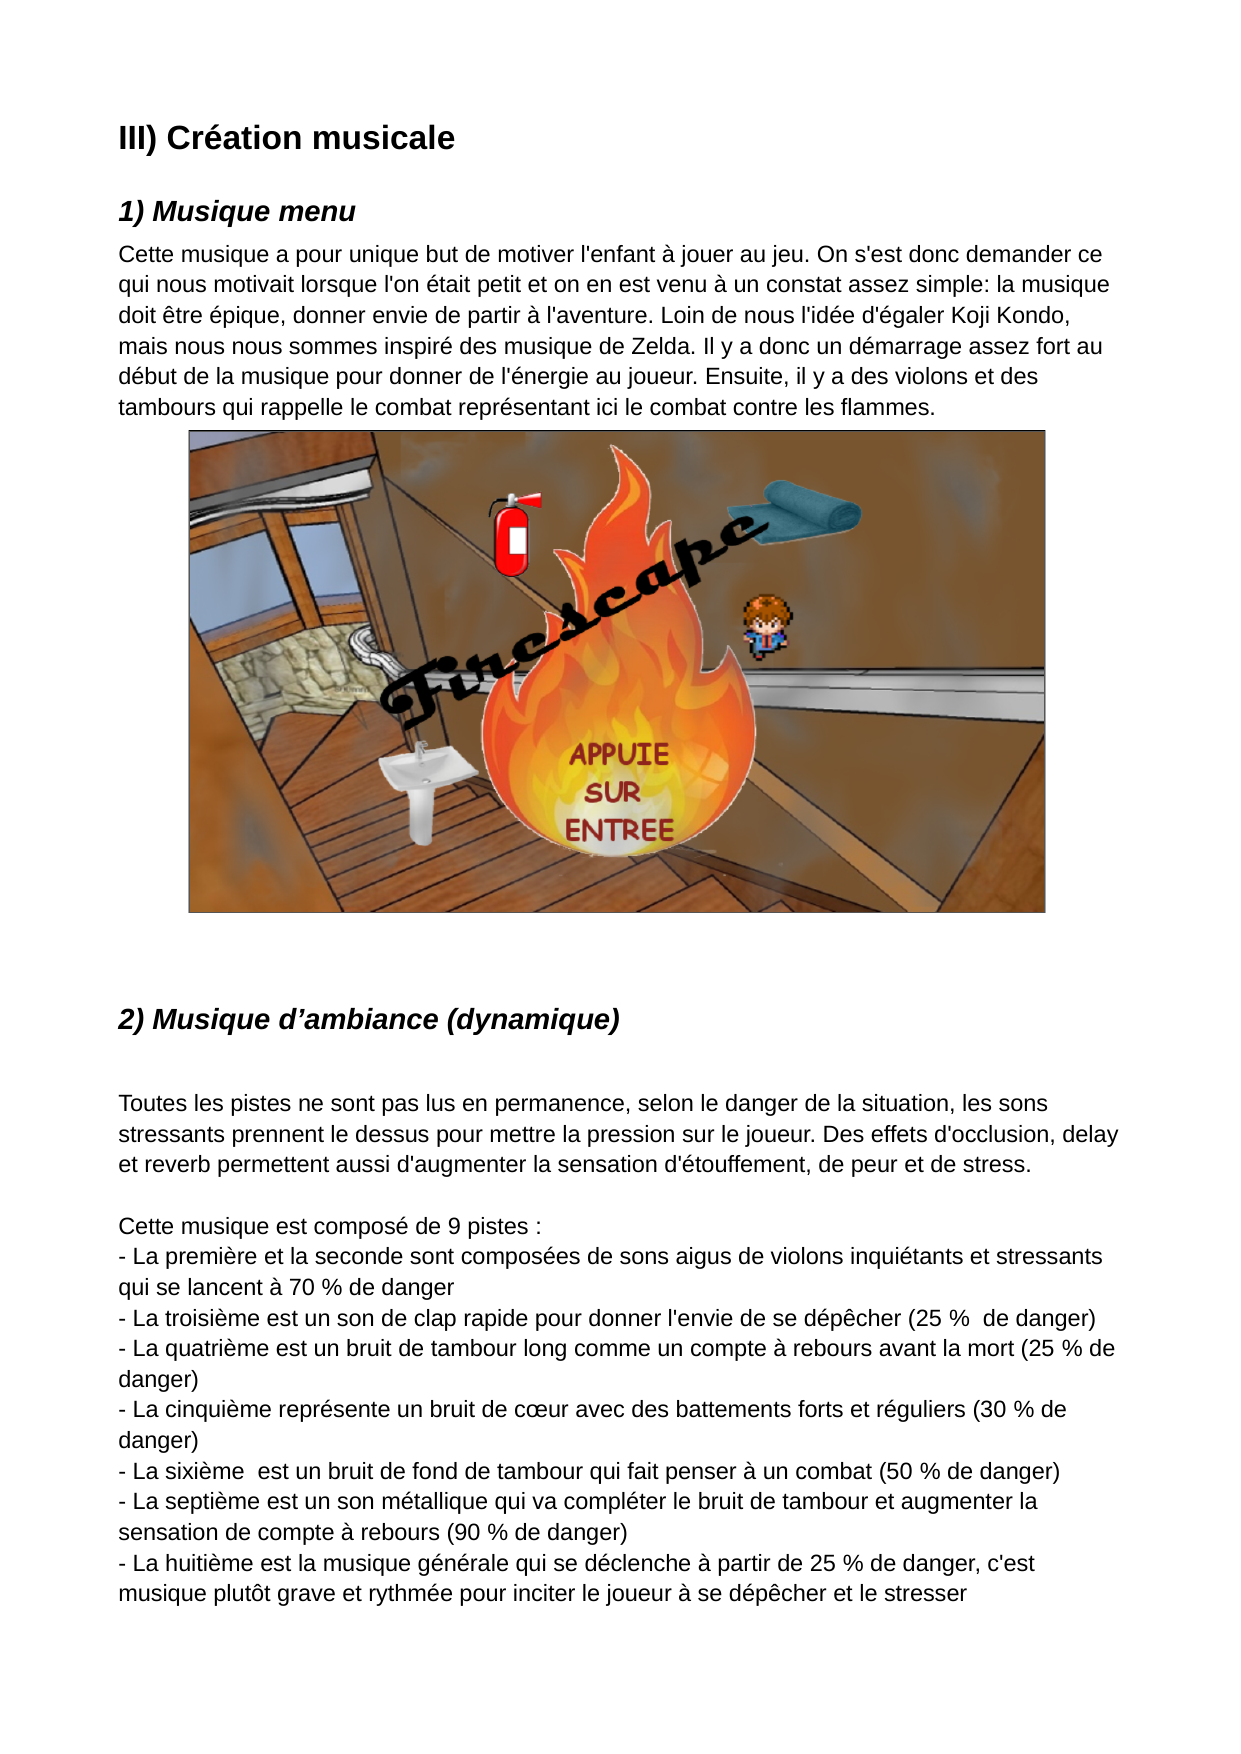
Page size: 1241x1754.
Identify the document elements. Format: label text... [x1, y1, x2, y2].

subtitle 1) Musique menu [118, 194, 1122, 228]
text - La huitième est la musique générale qui se déclenche à partir de 25 % de danger, c'est musique plutôt grave et rythmée pour inciter le joueur à se dépêcher et le stresser [118, 1549, 1122, 1606]
subtitle III) Création musicale [118, 118, 1122, 157]
text - La septième est un son métallique qui va compléter le bruit de tambour et augmenter la sensation de compte à rebours (90 % de danger) [118, 1488, 1122, 1545]
text Cette musique a pour unique but de motiver l'enfant à jouer au jeu. On s'est donc demander ce qui nous motivait lorsque l'on était petit et on en est venu à un constat assez simple: la musique doit être épique, donner envie de partir à l'aventure. Loin de nous l'idée d'égaler Koji Kondo, mais nous nous sommes inspiré des musique de Zelda. Il y a donc un démarrage assez fort au début de la musique pour donner de l'énergie au joueur. Ensuite, il y a des violons et des tambours qui rappelle le combat représentant ici le combat contre les flammes. [118, 240, 1122, 420]
text - La première et la seconde sont composées de sons aigus de violons inquiétants et stressants qui se lancent à 70 % de danger [118, 1243, 1122, 1300]
text - La quatrième est un bruit de tambour long comme un compte à rebours avant la mort (25 % de danger) [118, 1334, 1122, 1392]
subtitle 2) Musique d’ambiance (dynamique) [118, 1002, 1122, 1036]
text - La cinquième représente un bruit de cœur avec des battements forts et réguliers (30 % de danger) [118, 1396, 1122, 1453]
text - La troisième est un son de clap rapide pour donner l'envie de se dépêcher (25 % de danger) [118, 1304, 1122, 1331]
text Cette musique est composé de 9 pistes : [118, 1212, 1122, 1239]
text - La sixième est un bruit de fond de tambour qui fait penser à un combat (50 % de danger) [118, 1457, 1122, 1484]
text Toutes les pistes ne sont pas lus en permanence, selon le danger de la situation, les sons stressants prennent le dessus pour mettre la pression sur le joueur. Des effets d'occlusion, delay et reverb permettent aussi d'augmenter la sensation d'étouffement, de peur et de stress. [118, 1089, 1122, 1178]
